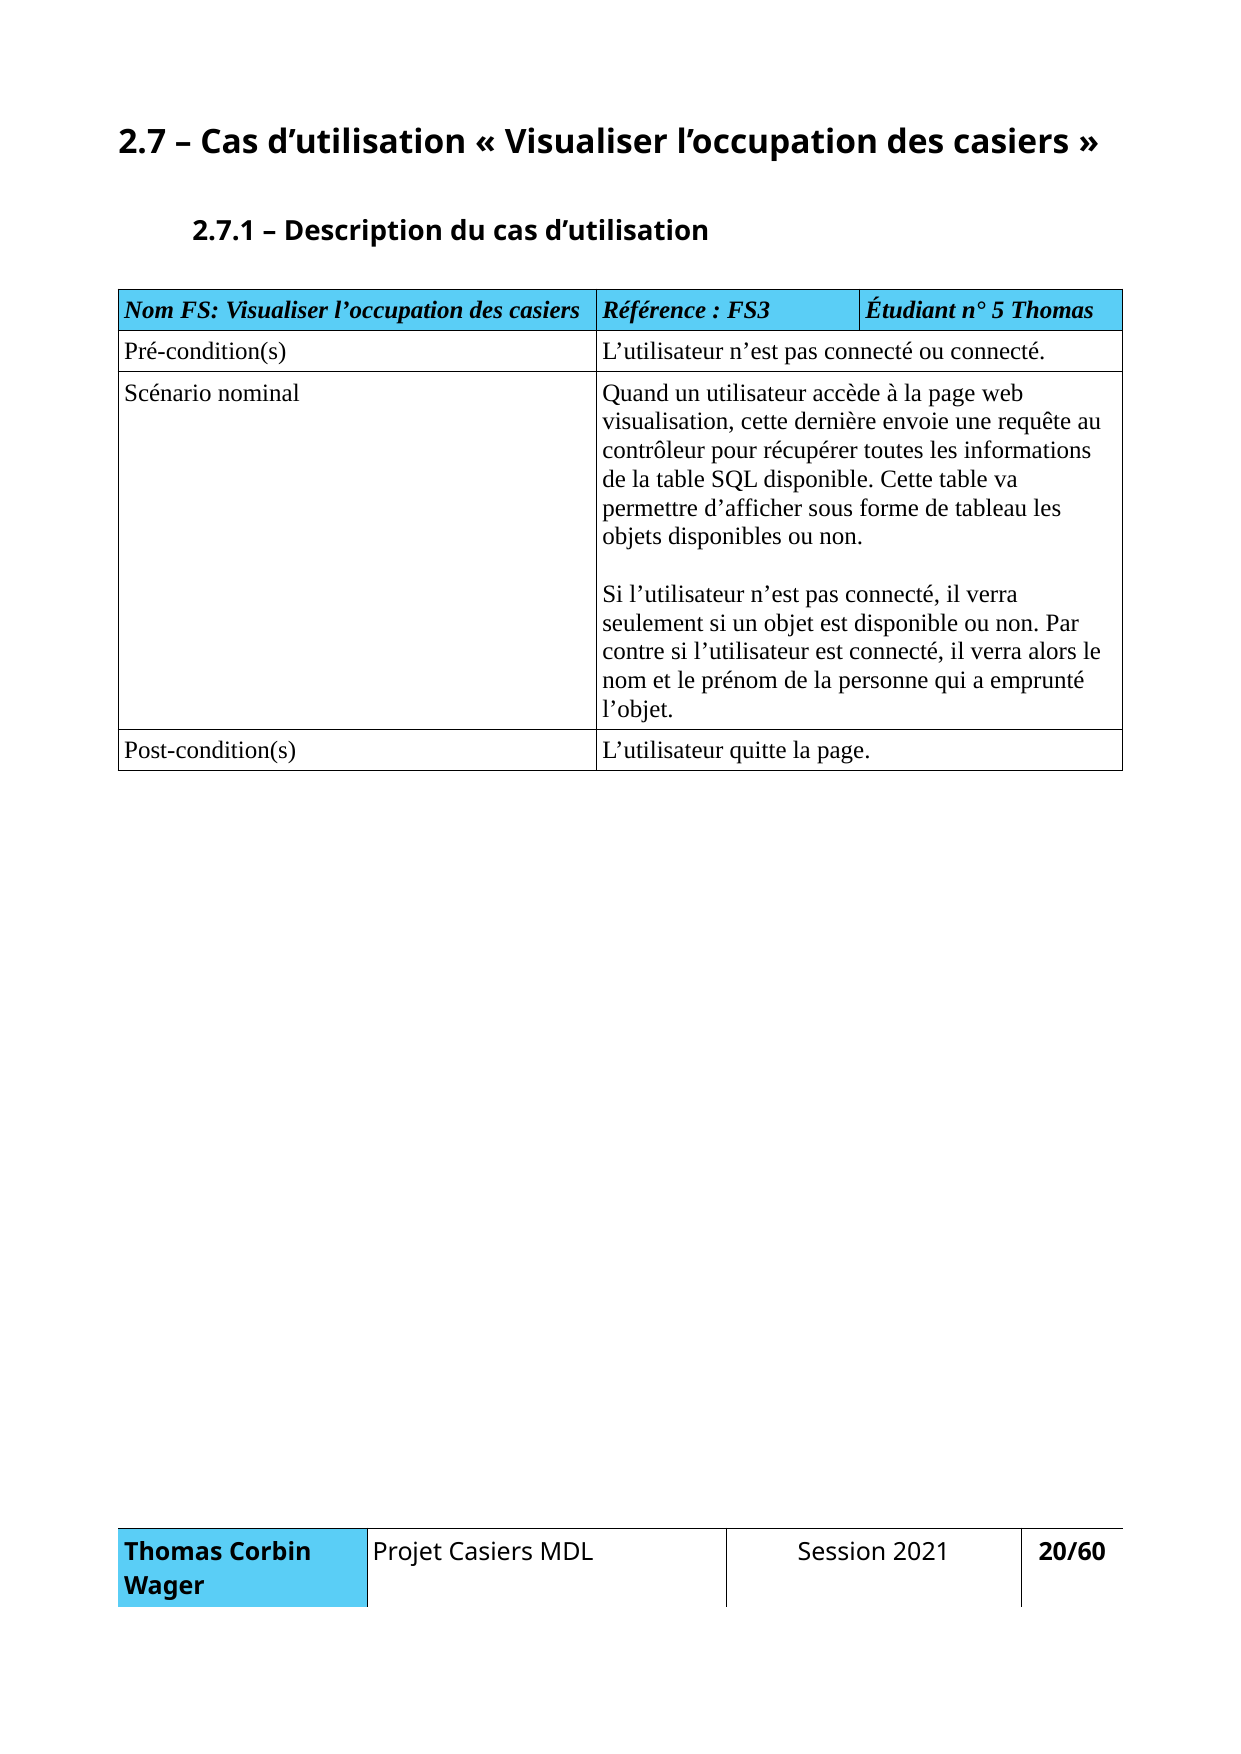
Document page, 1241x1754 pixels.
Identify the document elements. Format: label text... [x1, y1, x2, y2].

subtitle 2.7 – Cas d’utilisation « Visualiser l’occupation des casiers » [118, 118, 1122, 164]
table_cell L’utilisateur quitte la page. [597, 730, 1122, 770]
table_cell Pré-condition(s) [119, 331, 596, 371]
table_cell L’utilisateur n’est pas connecté ou connecté. [597, 331, 1122, 371]
table_cell Scénario nominal [119, 372, 596, 728]
table_header Référence : FS3 [597, 290, 859, 330]
table_header Étudiant n° 5 Thomas [860, 290, 1122, 330]
subtitle 2.7.1 – Description du cas d’utilisation [118, 210, 1122, 248]
table_header Nom FS: Visualiser l’occupation des casiers [119, 290, 596, 330]
table_cell Quand un utilisateur accède à la page web visualisation, cette dernière envoie une requête au contrôleur pour récupérer toutes les informations de la table SQL disponible. Cette table va permettre d’afficher sous forme de tableau les objets disponibles ou non. Si l’utilisateur n’est pas connecté, il verra seulement si un objet est disponible ou non. Par contre si l’utilisateur est connecté, il verra alors le nom et le prénom de la personne qui a emprunté l’objet. [597, 372, 1122, 728]
table_cell Post-condition(s) [119, 730, 596, 770]
